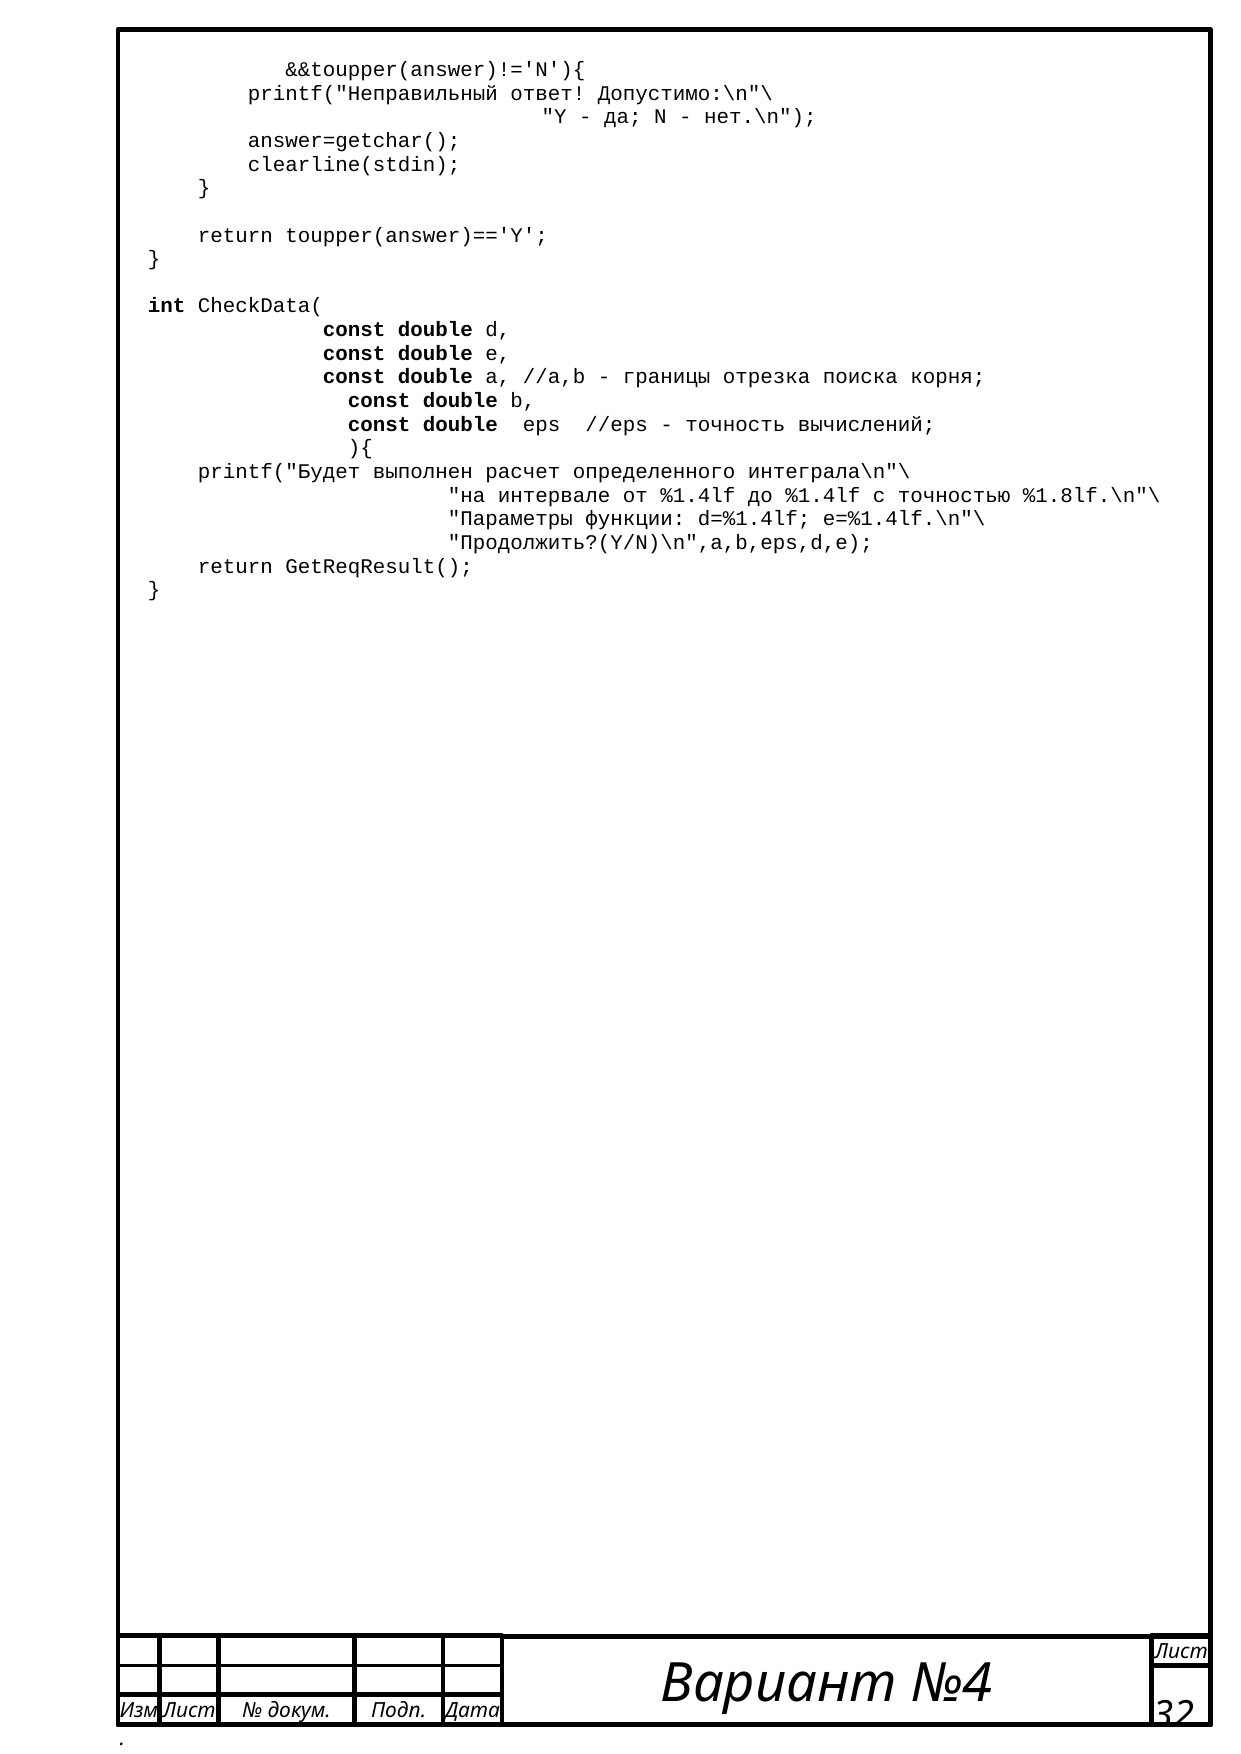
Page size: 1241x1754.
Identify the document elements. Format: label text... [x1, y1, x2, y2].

text const double d, [148, 319, 1181, 343]
text const double eps //eps - точность вычислений; [148, 414, 1181, 437]
text printf("Будет выполнен расчет определенного интеграла\n"\ [148, 461, 1181, 485]
text "Параметры функции: d=%1.4lf; e=%1.4lf.\n"\ [148, 508, 1181, 532]
text clearline(stdin); [148, 154, 1181, 177]
text int CheckData( [148, 296, 1181, 319]
text const double e, [148, 343, 1181, 366]
text ){ [148, 437, 1181, 461]
text "Y - да; N - нет.\n"); [148, 106, 1181, 130]
text "на интервале от %1.4lf до %1.4lf с точностью %1.8lf.\n"\ [148, 485, 1181, 508]
text &&toupper(answer)!='N'){ [148, 59, 1181, 83]
text "Продолжить?(Y/N)\n",a,b,eps,d,e); [148, 532, 1181, 556]
text const double a, //a,b - границы отрезка поиска корня; [148, 366, 1181, 390]
text const double b, [148, 390, 1181, 414]
text printf("Неправильный ответ! Допустимо:\n"\ [148, 83, 1181, 106]
text return toupper(answer)=='Y'; [148, 224, 1181, 248]
text } [148, 177, 1181, 201]
text answer=getchar(); [148, 130, 1181, 154]
text } [148, 579, 1181, 603]
text return GetReqResult(); [148, 556, 1181, 579]
text } [148, 248, 1181, 272]
